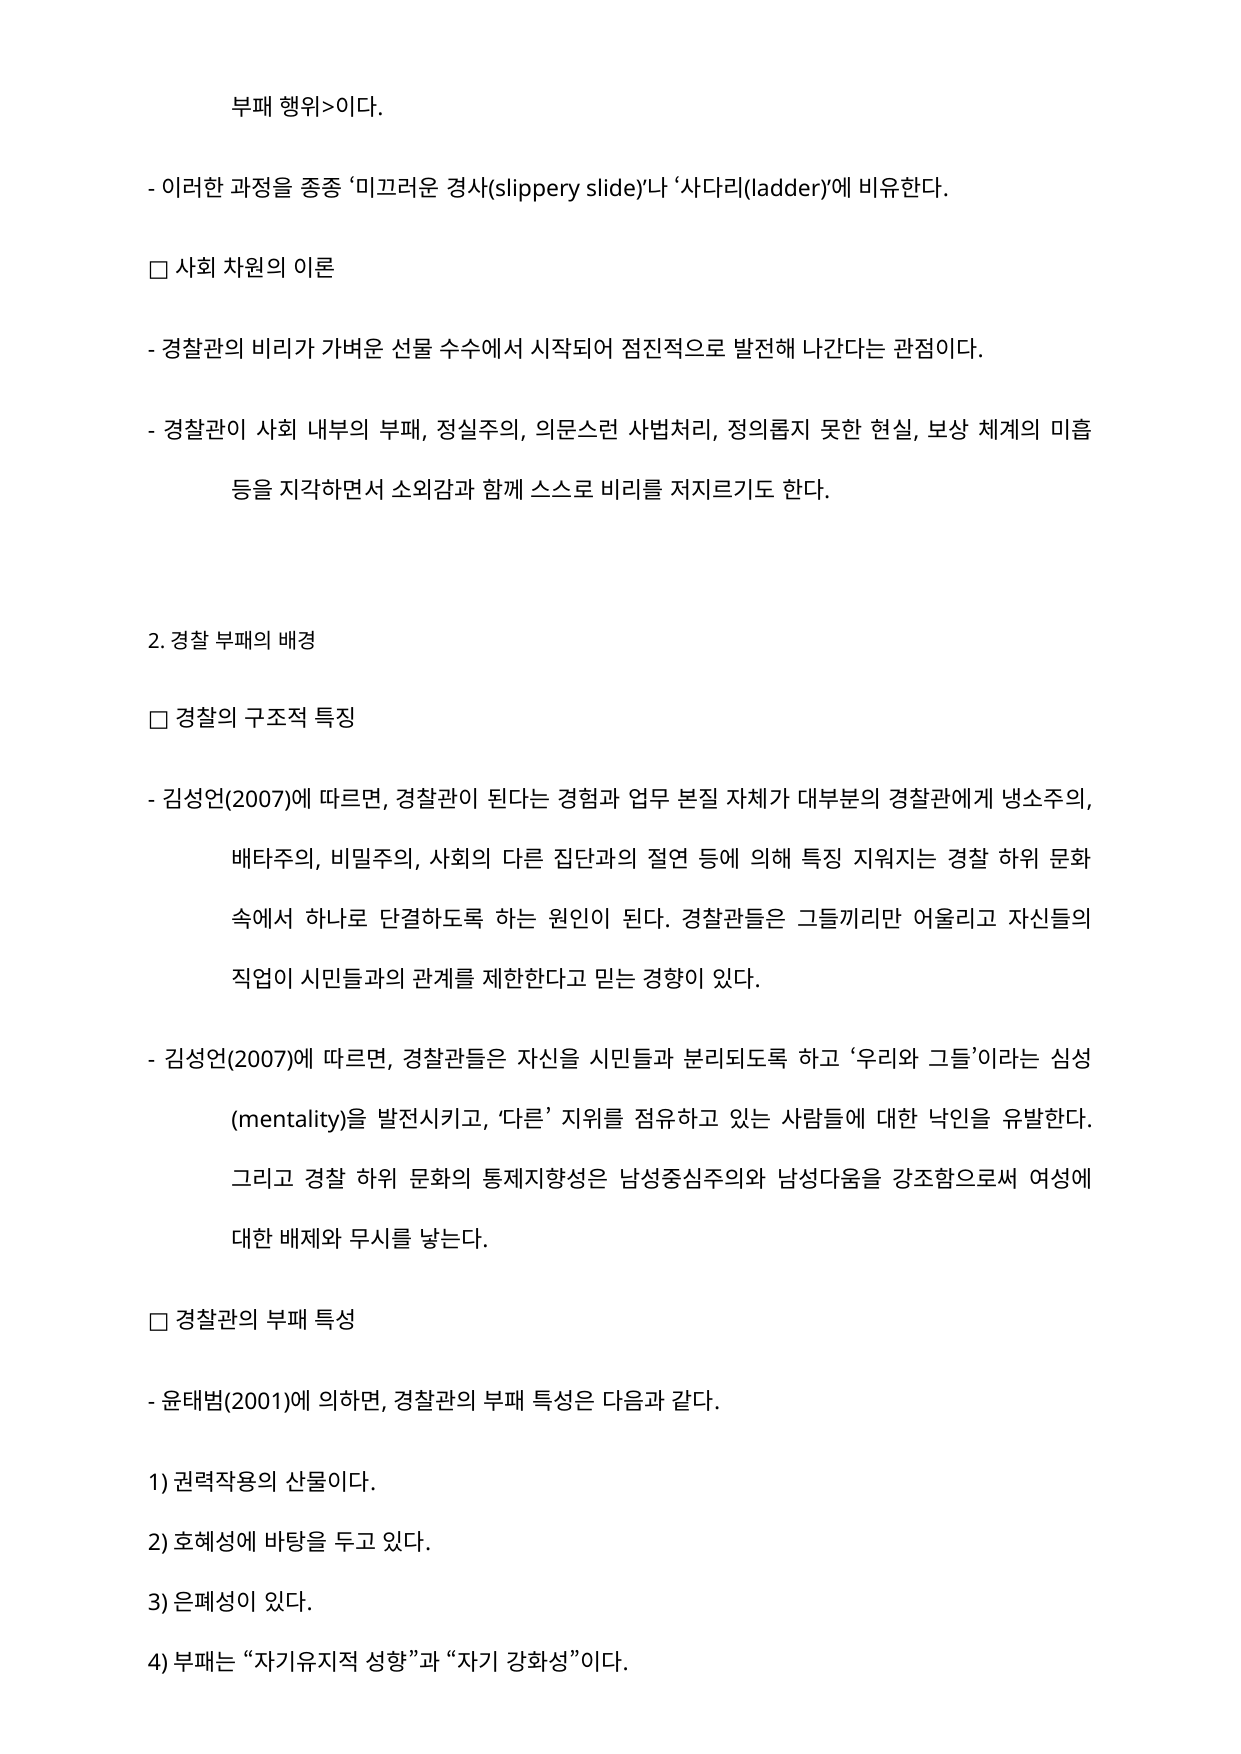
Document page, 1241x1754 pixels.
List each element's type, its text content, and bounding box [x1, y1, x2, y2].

text - 이러한 과정을 종종 ‘미끄러운 경사(slippery slide)’나 ‘사다리(ladder)’에 비유한다. [148, 169, 1093, 203]
text - 경찰관이 사회 내부의 부패, 정실주의, 의문스런 사법처리, 정의롭지 못한 현실, 보상 체계의 미흡 등을 지각하면서 소외감과 함께 스스로 비리를 저지르기도 한다. [148, 412, 1093, 505]
text 2) 호혜성에 바탕을 두고 있다. [148, 1523, 1093, 1557]
text 2. 경찰 부패의 배경 [148, 624, 1093, 655]
text - 경찰관의 비리가 가벼운 선물 수수에서 시작되어 점진적으로 발전해 나간다는 관점이다. [148, 331, 1093, 364]
text □ 경찰의 구조적 특징 [148, 700, 1093, 733]
text - 윤태범(2001)에 의하면, 경찰관의 부패 특성은 다음과 같다. [148, 1382, 1093, 1416]
text - 김성언(2007)에 따르면, 경찰관이 된다는 경험과 업무 본질 자체가 대부분의 경찰관에게 냉소주의, 배타주의, 비밀주의, 사회의 다른 집단과의 절연 등에 의해 특징 지워지는 경찰 하위 문화 속에서 하나로 단결하도록 하는 원인이 된다. 경찰관들은 그들끼리만 어울리고 자신들의 직업이 시민들과의 관계를 제한한다고 믿는 경향이 있다. [148, 781, 1093, 994]
text 부패 행위>이다. [148, 88, 1093, 122]
text 1) 권력작용의 산물이다. [148, 1463, 1093, 1497]
text □ 사회 차원의 이론 [148, 250, 1093, 283]
text 4) 부패는 “자기유지적 성향”과 “자기 강화성”이다. [148, 1643, 1093, 1677]
text - 김성언(2007)에 따르면, 경찰관들은 자신을 시민들과 분리되도록 하고 ‘우리와 그들’이라는 심성(mentality)을 발전시키고, ‘다른’ 지위를 점유하고 있는 사람들에 대한 낙인을 유발한다. 그리고 경찰 하위 문화의 통제지향성은 남성중심주의와 남성다움을 강조함으로써 여성에 대한 배제와 무시를 낳는다. [148, 1041, 1093, 1254]
text 3) 은폐성이 있다. [148, 1583, 1093, 1617]
text □ 경찰관의 부패 특성 [148, 1302, 1093, 1335]
